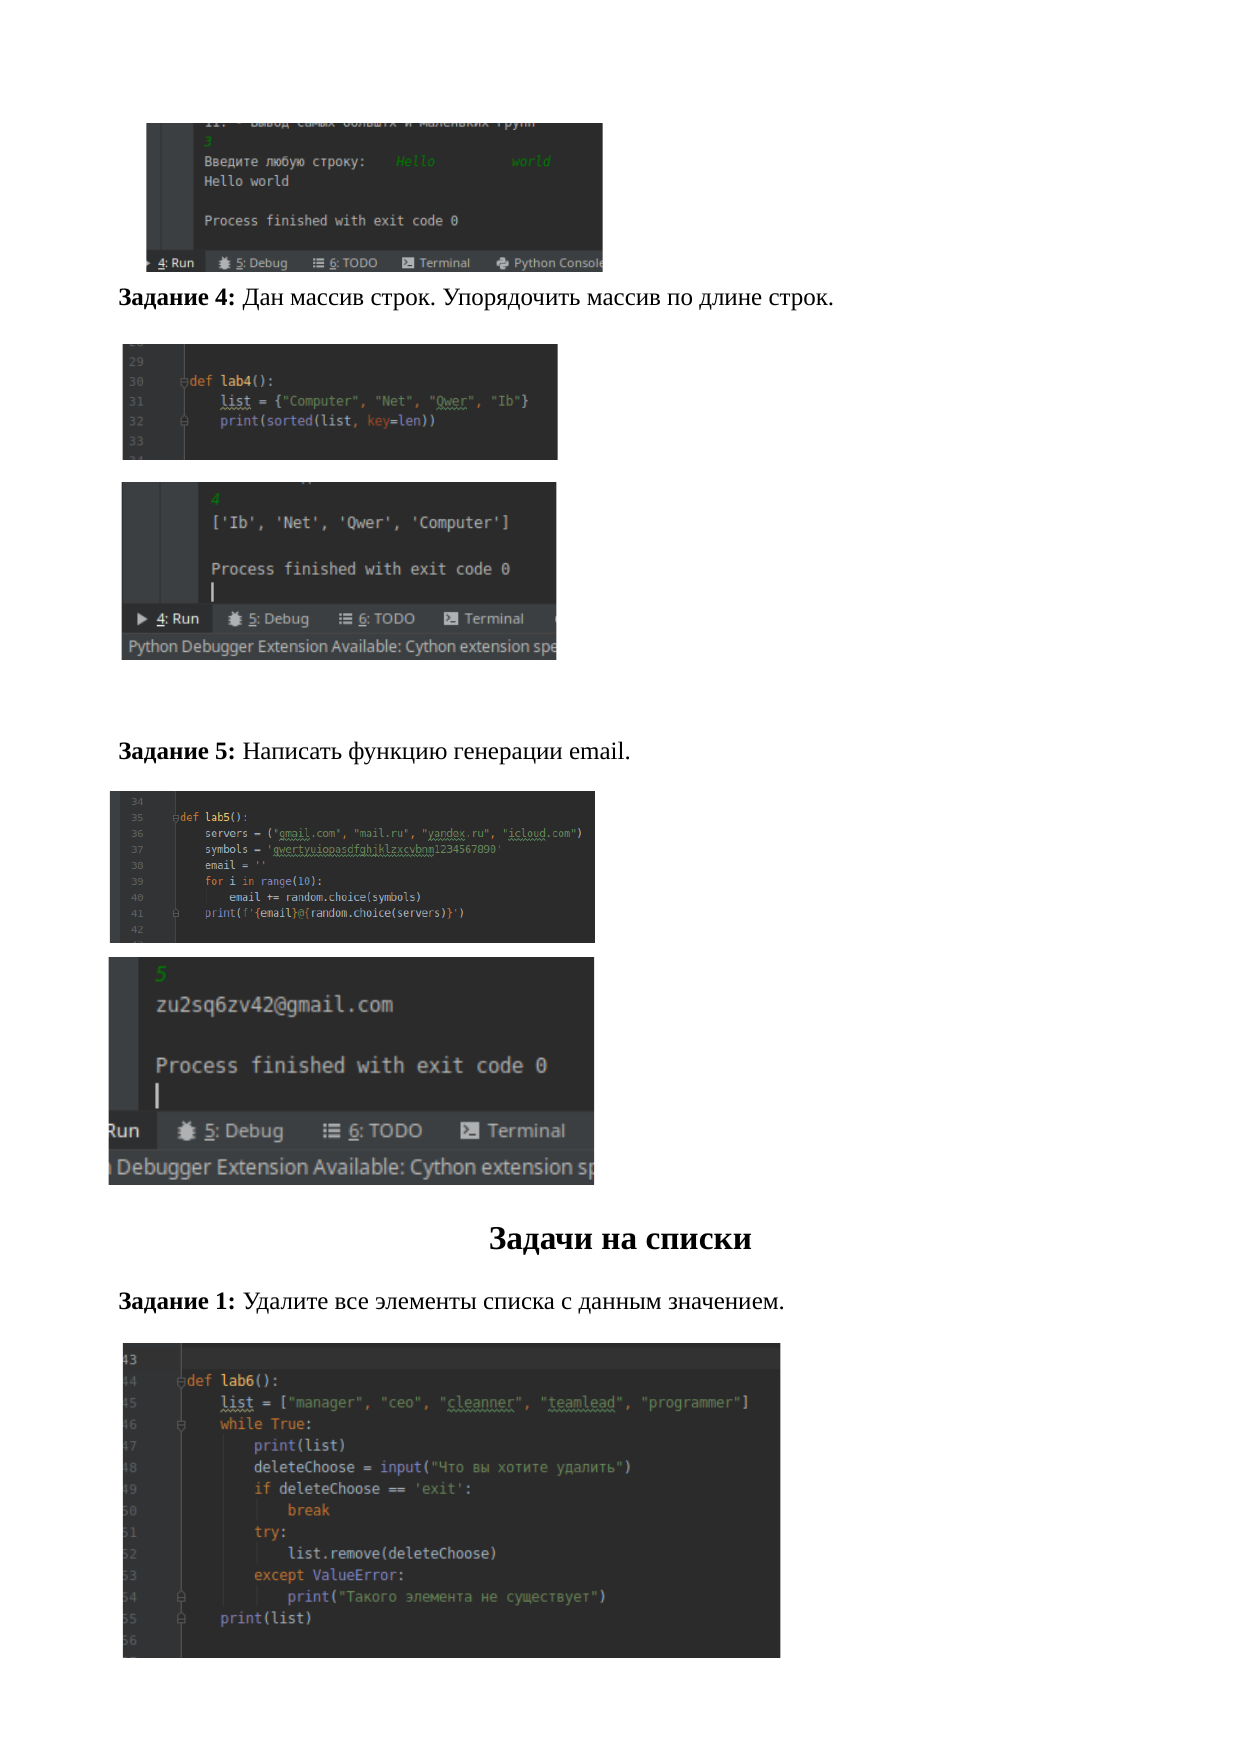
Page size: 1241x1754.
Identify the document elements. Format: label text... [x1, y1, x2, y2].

text Задачи на списки [118, 1218, 1122, 1257]
picture [318, 344, 416, 421]
text Задание 4: Дан массив строк. Упорядочить массив по длине строк. [118, 282, 1122, 311]
picture [308, 263, 411, 272]
text Задание 5: Написать функцию генерации email. [118, 736, 1122, 765]
text Задание 1: Удалите все элементы списка с данным значением. [118, 1286, 1122, 1315]
picture [339, 791, 456, 924]
picture [441, 1343, 600, 1658]
